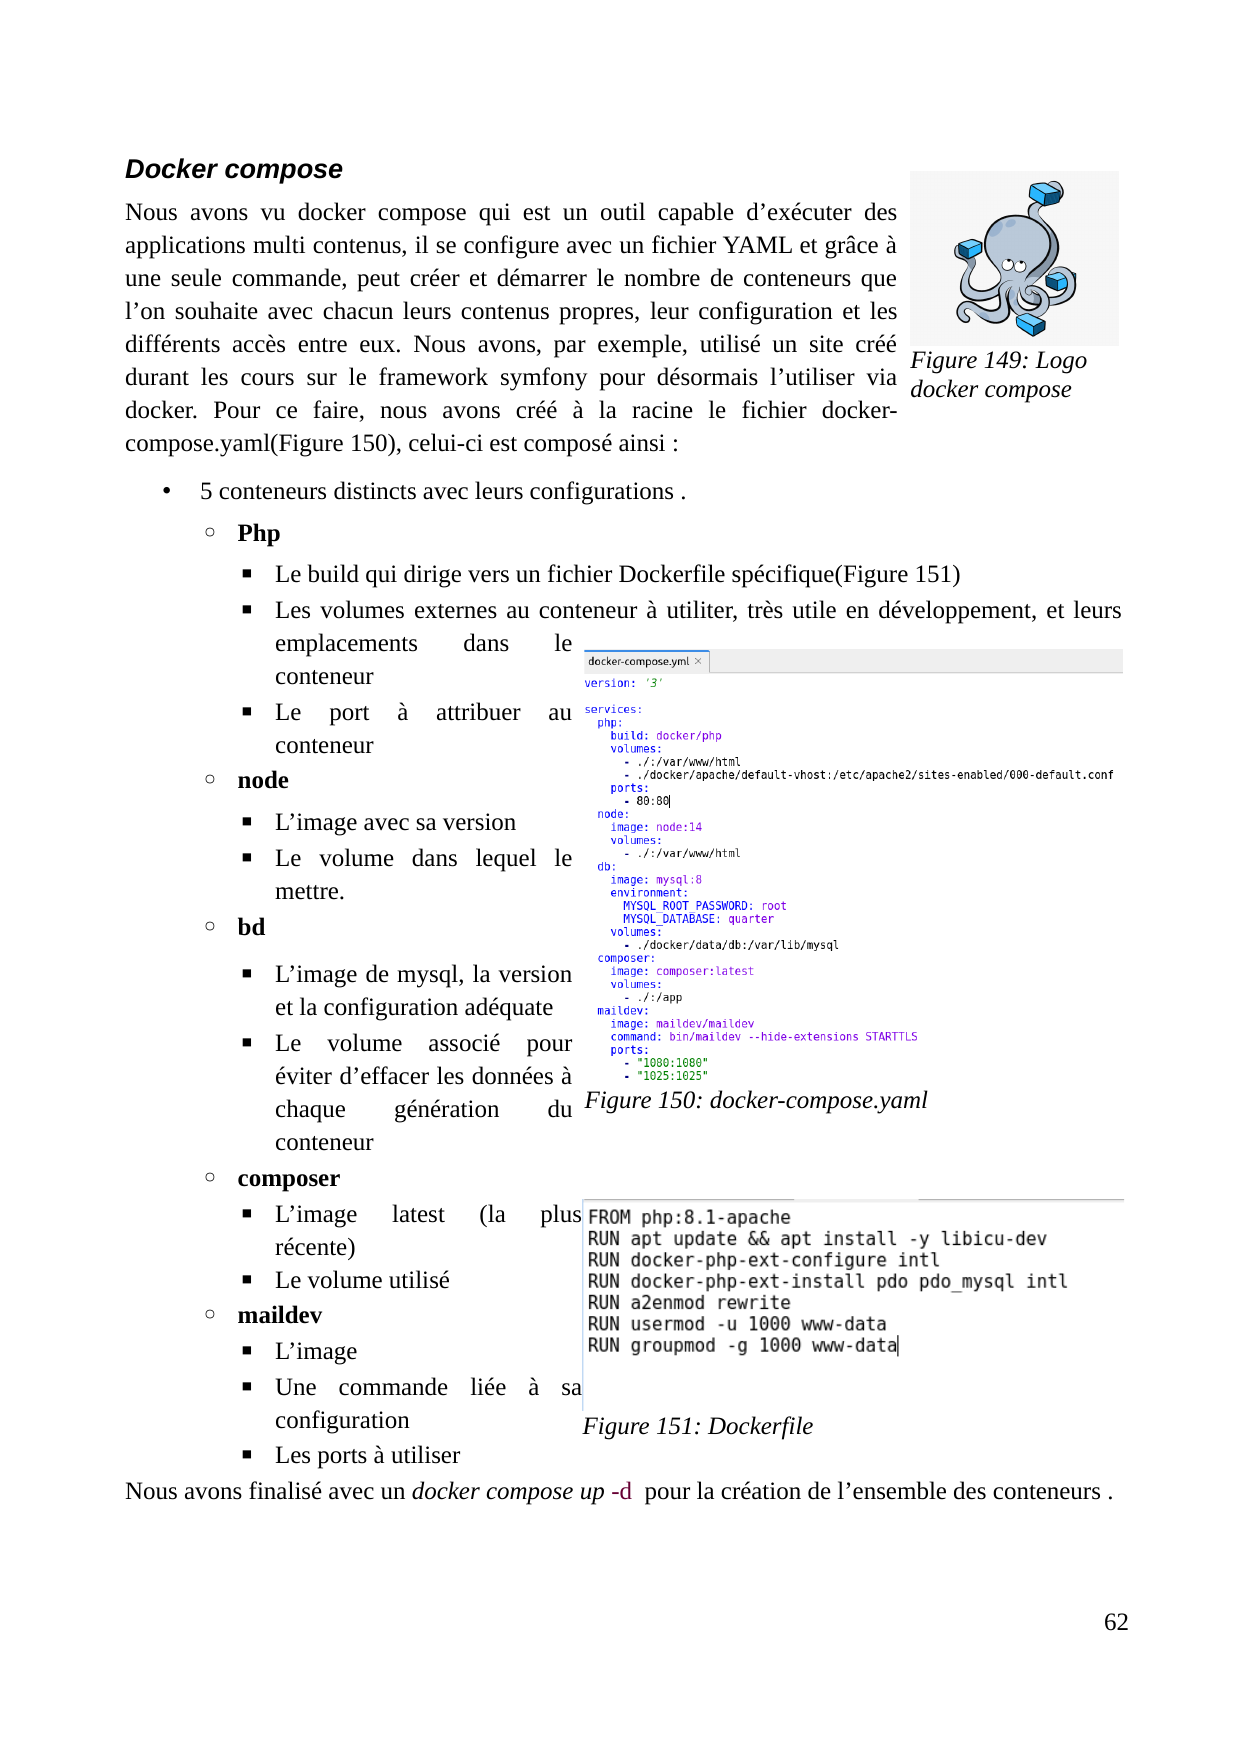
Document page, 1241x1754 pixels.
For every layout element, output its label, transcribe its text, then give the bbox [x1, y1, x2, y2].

list maildev [200, 1300, 582, 1329]
list Le build qui dirige vers un fichier Dockerfile spécifique(Figure 151) [237, 559, 1123, 588]
list Les ports à utiliser [237, 1441, 1123, 1469]
list [584, 1114, 1123, 1133]
list L’image avec sa version [237, 807, 584, 836]
list [582, 1440, 1124, 1444]
text Nous avons finalisé avec un docker compose up -d pour la création de l’ensemble des conteneurs . [125, 1476, 1123, 1505]
list bd [200, 912, 584, 941]
picture [910, 171, 1119, 346]
list Le volume utilisé [237, 1265, 582, 1293]
list Les volumes externes au conteneur à utiliter, très utile en développement, et leurs emplacements dans le conteneur [237, 595, 1123, 690]
list L’image [237, 1336, 582, 1365]
list L’image de mysql, la version et la configuration adéquate [237, 959, 584, 1021]
list Php [200, 518, 1123, 546]
list Le volume associé pour éviter d’effacer les données à chaque génération du conteneur [237, 1028, 1123, 1156]
subtitle Docker compose [125, 153, 1123, 185]
list node [200, 766, 584, 794]
list 5 conteneurs distincts avec leurs configurations . [162, 476, 1123, 505]
list Figure 151: Dockerfile [582, 1411, 1124, 1440]
text Figure 149: Logo docker compose [910, 346, 1119, 403]
text Nous avons vu docker compose qui est un outil capable d’exécuter des applications multi contenus, il se configure avec un fichier YAML et grâce à une seule commande, peut créer et démarrer le nombre de conteneurs que l’on souhaite avec chacun leurs contenus propres, leur configuration et les différents accès entre eux. Nous avons, par exemple, utilisé un site créé durant les cours sur le framework symfony pour désormais l’utiliser via docker. Pour ce faire, nous avons créé à la racine le fichier docker-compose.yaml(Figure 150), celui-ci est composé ainsi : [125, 197, 1123, 457]
list Le volume dans lequel le mettre. [237, 843, 584, 905]
picture [582, 1199, 1125, 1411]
list Le port à attribuer au conteneur [237, 697, 584, 759]
list Figure 150: docker-compose.yaml [584, 1086, 1123, 1114]
list composer [200, 1163, 1123, 1192]
list L’image latest (la plus récente) [237, 1199, 582, 1260]
picture [584, 649, 1123, 1086]
list Une commande liée à sa configuration [237, 1372, 582, 1434]
